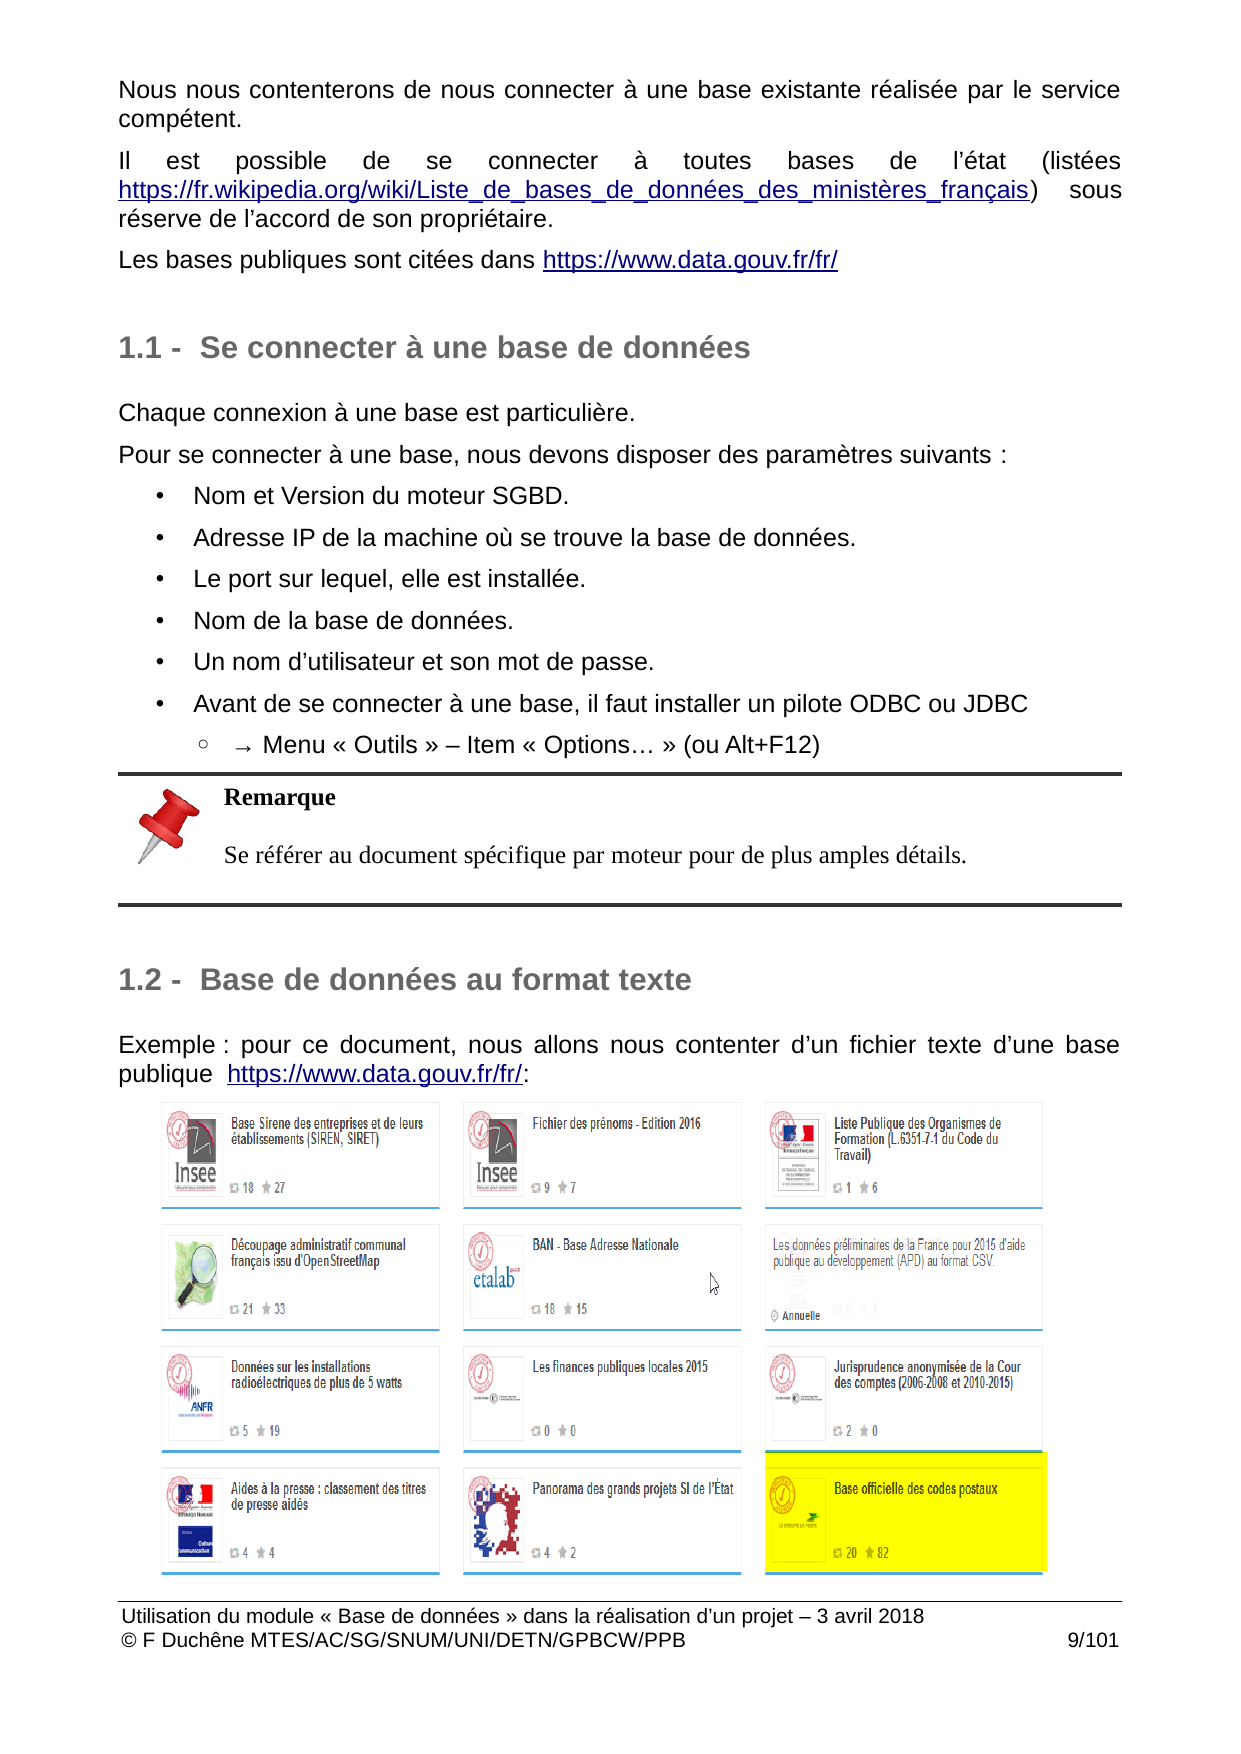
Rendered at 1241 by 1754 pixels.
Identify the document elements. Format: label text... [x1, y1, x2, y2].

text Nous nous contenterons de nous connecter à une base existante réalisée par le service compétent. [118, 75, 1122, 133]
table_header [118, 776, 218, 903]
text Il est possible de se connecter à toutes bases de l’état (listées https://fr.wikipedia.org/wiki/Liste_de_bases_de_données_des_ministères_français) sous réserve de l’accord de son propriétaire. [118, 146, 1122, 233]
text Pour se connecter à une base, nous devons disposer des paramètres suivants : [118, 439, 1122, 468]
text Exemple : pour ce document, nous allons nous contenter d’un fichier texte d’une base publique https://www.data.gouv.fr/fr/: [118, 1030, 1122, 1088]
list Nom et Version du moteur SGBD. [156, 481, 1122, 510]
list Avant de se connecter à une base, il faut installer un pilote ODBC ou JDBC [156, 689, 1122, 718]
picture [123, 781, 213, 870]
list Le port sur lequel, elle est installée. [156, 564, 1122, 593]
subtitle Se connecter à une base de données [118, 329, 1122, 365]
text Chaque connexion à une base est particulière. [118, 398, 1122, 427]
text Les bases publiques sont citées dans https://www.data.gouv.fr/fr/ [118, 245, 1122, 274]
table_header Remarque Se référer au document spécifique par moteur pour de plus amples détails. [218, 776, 1122, 903]
subtitle Base de données au format texte [118, 961, 1122, 997]
list Adresse IP de la machine où se trouve la base de données. [156, 523, 1122, 552]
picture [158, 1094, 1052, 1586]
list Nom de la base de données. [156, 606, 1122, 635]
list Un nom d’utilisateur et son mot de passe. [156, 647, 1122, 676]
list → Menu « Outils » – Item « Options… » (ou Alt+F12) [193, 730, 1122, 759]
